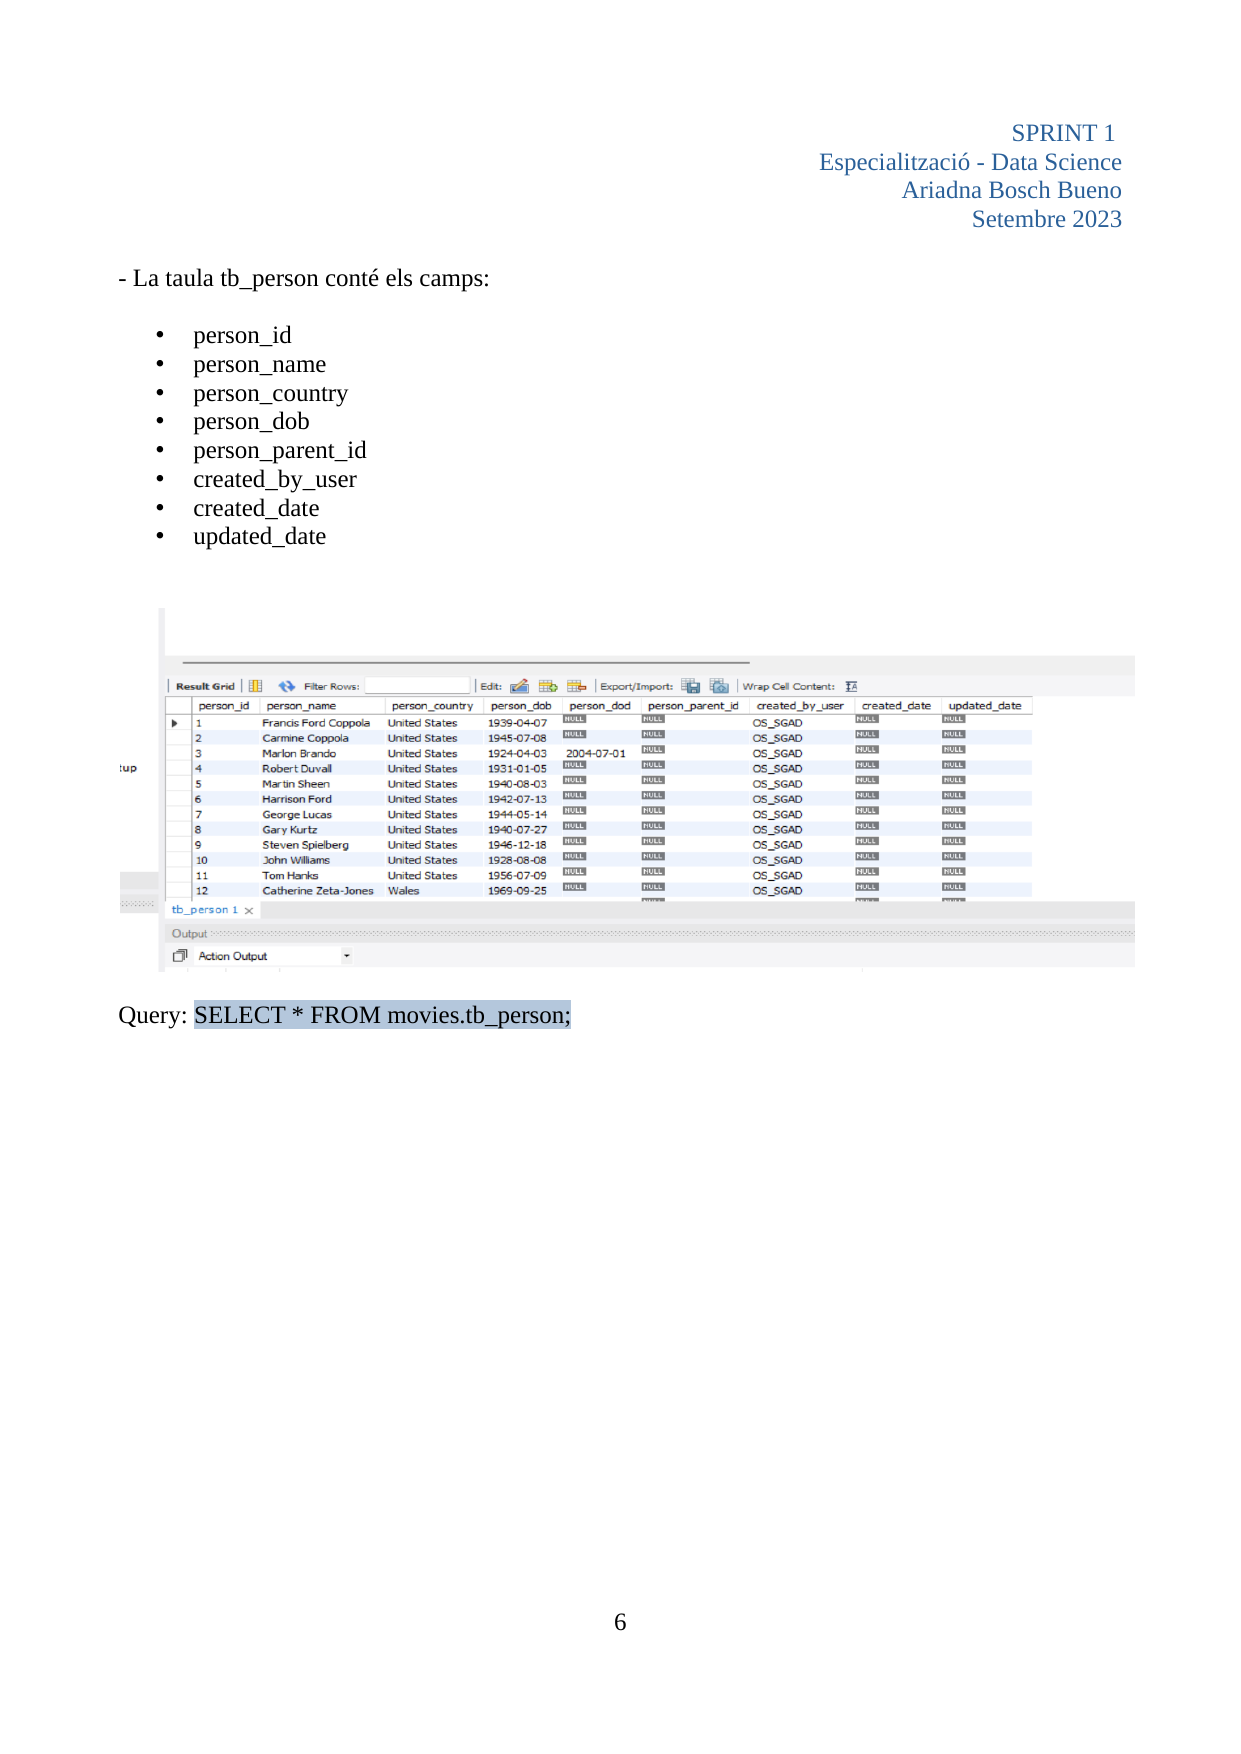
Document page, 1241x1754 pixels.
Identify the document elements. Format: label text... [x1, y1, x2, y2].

picture [120, 608, 1132, 972]
list person_name [156, 349, 1122, 378]
list person_country [156, 378, 1122, 406]
text - La taula tb_person conté els camps: [118, 263, 1122, 291]
list person_parent_id [156, 435, 1122, 464]
list created_by_user [156, 464, 1122, 493]
list person_dob [156, 406, 1122, 435]
list created_date [156, 493, 1122, 521]
list person_id [156, 320, 1122, 349]
text Query: SELECT * FROM movies.tb_person; [118, 1000, 1122, 1029]
list updated_date [156, 521, 1122, 550]
